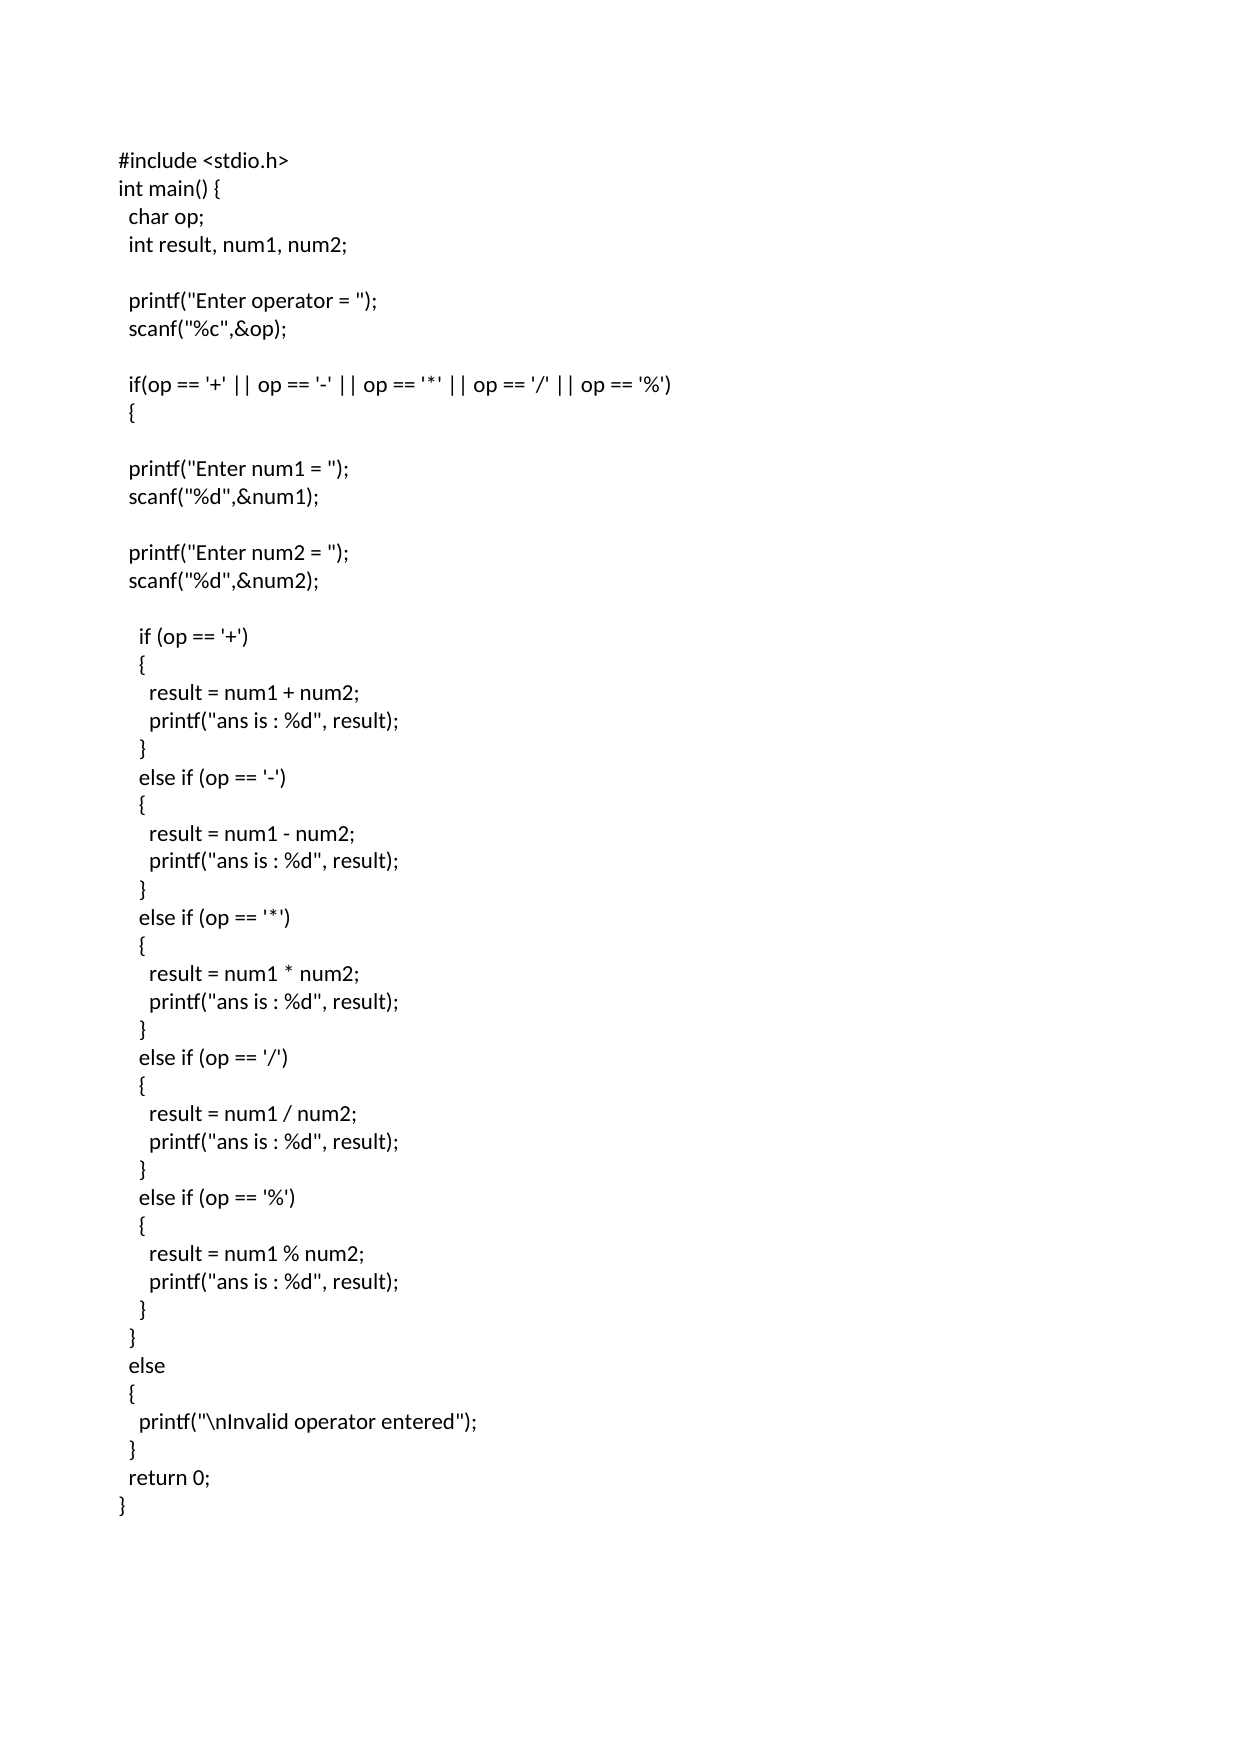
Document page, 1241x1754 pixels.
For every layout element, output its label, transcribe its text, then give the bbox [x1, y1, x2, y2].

text if(op == '+' || op == '-' || op == '*' || op == '/' || op == '%') [118, 370, 1122, 398]
text { [118, 791, 1122, 819]
text { [118, 1379, 1122, 1407]
text printf("\nInvalid operator entered"); [118, 1407, 1122, 1435]
text printf("ans is : %d", result); [118, 987, 1122, 1015]
text int result, num1, num2; [118, 230, 1122, 258]
text result = num1 / num2; [118, 1099, 1122, 1127]
text return 0; [118, 1463, 1122, 1491]
text { [118, 1211, 1122, 1239]
text printf("ans is : %d", result); [118, 707, 1122, 734]
text else if (op == '*') [118, 903, 1122, 931]
text result = num1 - num2; [118, 819, 1122, 847]
text { [118, 398, 1122, 426]
text { [118, 1071, 1122, 1099]
text scanf("%d",&num2); [118, 566, 1122, 594]
text } [118, 875, 1122, 903]
text scanf("%c",&op); [118, 314, 1122, 342]
text } [118, 1491, 1122, 1519]
text result = num1 + num2; [118, 678, 1122, 707]
text int main() { [118, 174, 1122, 202]
text else [118, 1351, 1122, 1379]
text printf("Enter num1 = "); [118, 454, 1122, 482]
text { [118, 931, 1122, 959]
text printf("ans is : %d", result); [118, 847, 1122, 875]
text if (op == '+') [118, 622, 1122, 651]
text result = num1 * num2; [118, 959, 1122, 987]
text else if (op == '/') [118, 1043, 1122, 1071]
text char op; [118, 202, 1122, 230]
text printf("ans is : %d", result); [118, 1127, 1122, 1155]
text printf("ans is : %d", result); [118, 1267, 1122, 1295]
text } [118, 1155, 1122, 1183]
text printf("Enter operator = "); [118, 286, 1122, 314]
text scanf("%d",&num1); [118, 482, 1122, 510]
text } [118, 1015, 1122, 1043]
text else if (op == '-') [118, 763, 1122, 791]
text } [118, 1435, 1122, 1463]
text { [118, 651, 1122, 678]
text printf("Enter num2 = "); [118, 538, 1122, 566]
text } [118, 1323, 1122, 1351]
text } [118, 734, 1122, 763]
text } [118, 1295, 1122, 1323]
text else if (op == '%') [118, 1183, 1122, 1211]
text #include <stdio.h> [118, 146, 1122, 174]
text result = num1 % num2; [118, 1239, 1122, 1267]
